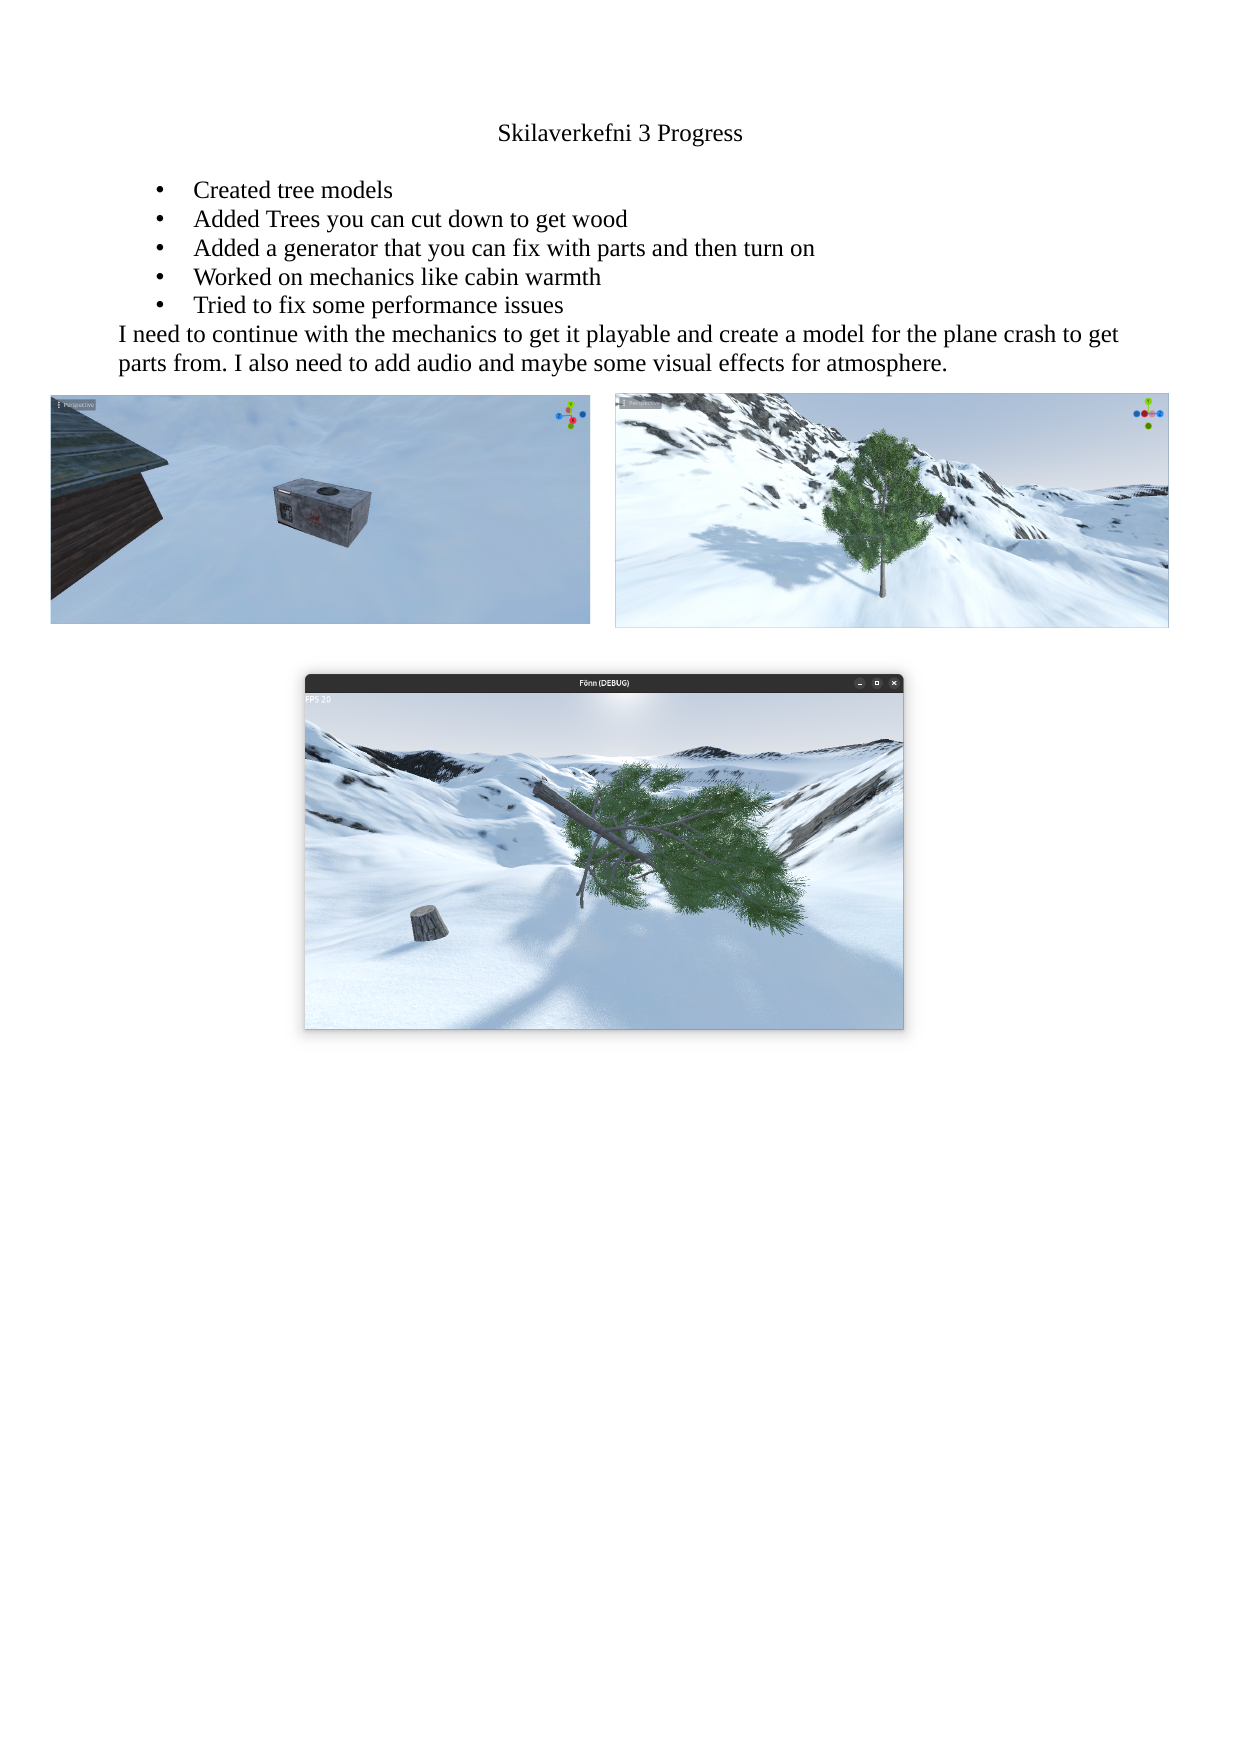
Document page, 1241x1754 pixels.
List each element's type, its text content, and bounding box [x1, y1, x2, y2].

text I need to continue with the mechanics to get it playable and create a model for the plane crash to get parts from. I also need to add audio and maybe some visual effects for atmosphere. [118, 319, 1122, 377]
picture [273, 645, 935, 1064]
list Created tree models [156, 176, 1122, 204]
list Added Trees you can cut down to get wood [156, 204, 1122, 233]
list Tried to fix some performance issues [156, 291, 1122, 319]
list Added a generator that you can fix with parts and then turn on [156, 233, 1122, 262]
picture [50, 395, 591, 624]
text Skilaverkefni 3 Progress [118, 118, 1122, 147]
picture [615, 393, 1169, 628]
list Worked on mechanics like cabin warmth [156, 262, 1122, 291]
